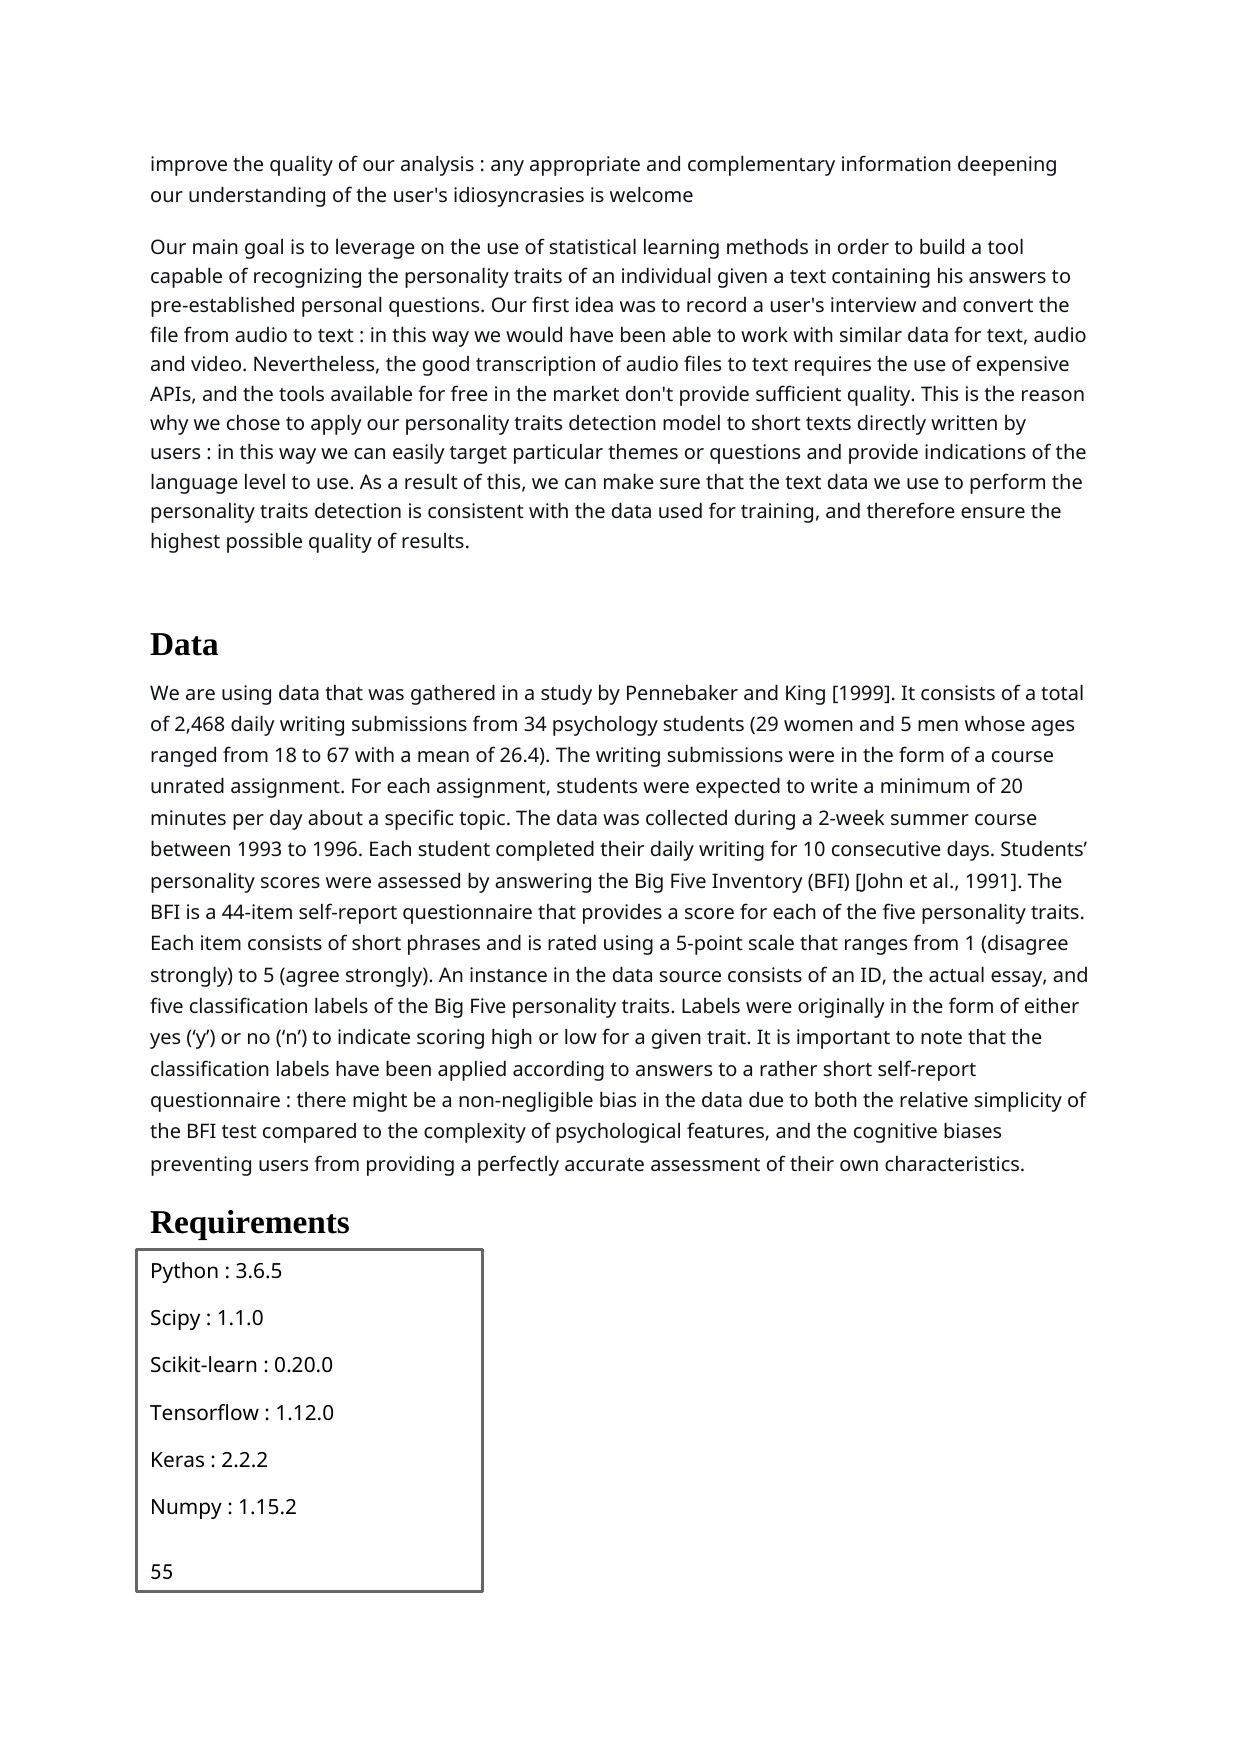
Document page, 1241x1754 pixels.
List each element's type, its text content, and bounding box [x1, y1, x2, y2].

text [484, 1350, 1090, 1379]
text [484, 1256, 1090, 1284]
text Numpy : 1.15.2 [150, 1492, 481, 1520]
text Scikit-learn : 0.20.0 [150, 1350, 481, 1379]
subtitle Data [150, 625, 1090, 663]
text Our main goal is to leverage on the use of statistical learning methods in order to build a tool capable of recognizing the personality traits of an individual given a text containing his answers to pre-established personal questions. Our first idea was to record a user's interview and convert the file from audio to text : in this way we would have been able to work with similar data for text, audio and video. Nevertheless, the good transcription of audio files to text requires the use of expensive APIs, and the tools available for free in the market don't provide sufficient quality. This is the reason why we chose to apply our personality traits detection model to short texts directly written by users : in this way we can easily target particular themes or questions and provide indications of the language level to use. As a result of this, we can make sure that the text data we use to perform the personality traits detection is consistent with the data used for training, and therefore ensure the highest possible quality of results. [150, 233, 1090, 555]
text [484, 1445, 1090, 1473]
text We are using data that was gathered in a study by Pennebaker and King [1999]. It consists of a total of 2,468 daily writing submissions from 34 psychology students (29 women and 5 men whose ages ranged from 18 to 67 with a mean of 26.4). The writing submissions were in the form of a course unrated assignment. For each assignment, students were expected to write a minimum of 20 minutes per day about a specific topic. The data was collected during a 2-week summer course between 1993 to 1996. Each student completed their daily writing for 10 consecutive days. Students’ personality scores were assessed by answering the Big Five Inventory (BFI) [John et al., 1991]. The BFI is a 44-item self-report questionnaire that provides a score for each of the five personality traits. Each item consists of short phrases and is rated using a 5-point scale that ranges from 1 (disagree strongly) to 5 (agree strongly). An instance in the data source consists of an ID, the actual essay, and five classification labels of the Big Five personality traits. Labels were originally in the form of either yes (‘y’) or no (‘n’) to indicate scoring high or low for a given trait. It is important to note that the classification labels have been applied according to answers to a rather short self-report questionnaire : there might be a non-negligible bias in the data due to both the relative simplicity of the BFI test compared to the complexity of psychological features, and the cognitive biases preventing users from providing a perfectly accurate assessment of their own characteristics. [150, 678, 1090, 1177]
text improve the quality of our analysis : any appropriate and complementary information deepening our understanding of the user's idiosyncrasies is welcome [150, 150, 1090, 209]
subtitle Requirements [150, 1202, 1090, 1241]
text Python : 3.6.5 [150, 1256, 481, 1284]
text Scipy : 1.1.0 [150, 1303, 481, 1332]
text [484, 1398, 1090, 1426]
text Tensorflow : 1.12.0 [150, 1398, 481, 1426]
text [484, 1303, 1090, 1332]
text [484, 1492, 1090, 1520]
text Keras : 2.2.2 [150, 1445, 481, 1473]
